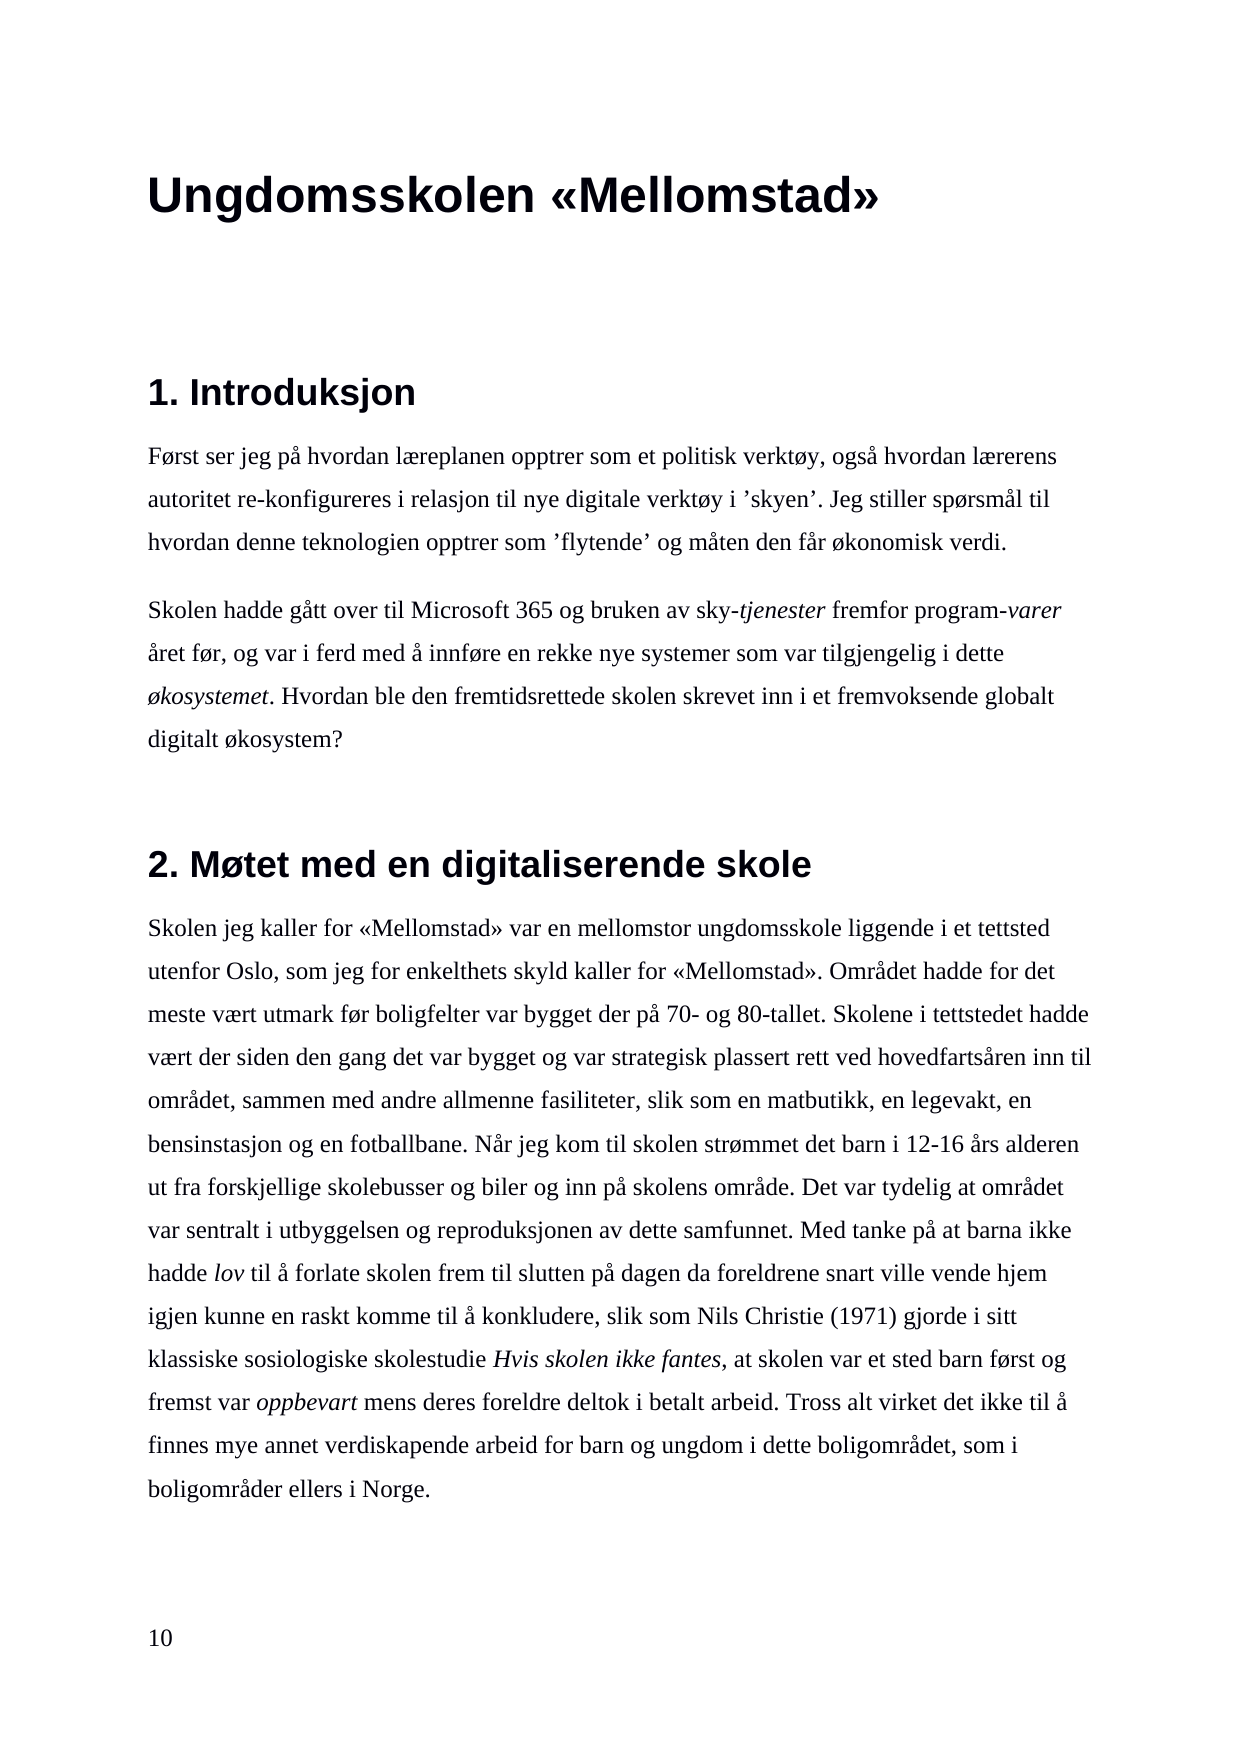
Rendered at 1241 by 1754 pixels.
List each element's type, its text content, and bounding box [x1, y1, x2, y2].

subtitle Ungdomsskolen «Mellomstad» [148, 165, 1092, 223]
text Skolen jeg kaller for «Mellomstad» var en mellomstor ungdomsskole liggende i et tettsted utenfor Oslo, som jeg for enkelthets skyld kaller for «Mellomstad». Området hadde for det meste vært utmark før boligfelter var bygget der på 70- og 80-tallet. Skolene i tettstedet hadde vært der siden den gang det var bygget og var strategisk plassert rett ved hovedfartsåren inn til området, sammen med andre allmenne fasiliteter, slik som en matbutikk, en legevakt, en bensinstasjon og en fotballbane. Når jeg kom til skolen strømmet det barn i 12-16 års alderen ut fra forskjellige skolebusser og biler og inn på skolens område. Det var tydelig at området var sentralt i utbyggelsen og reproduksjonen av dette samfunnet. Med tanke på at barna ikke hadde lov til å forlate skolen frem til slutten på dagen da foreldrene snart ville vende hjem igjen kunne en raskt komme til å konkludere, slik som Nils Christie (1971) gjorde i sitt klassiske sosiologiske skolestudie Hvis skolen ikke fantes, at skolen var et sted barn først og fremst var oppbevart mens deres foreldre deltok i betalt arbeid. Tross alt virket det ikke til å finnes mye annet verdiskapende arbeid for barn og ungdom i dette boligområdet, som i boligområder ellers i Norge. [148, 913, 1092, 1502]
subtitle 1. Introduksjon [148, 370, 1092, 413]
text Skolen hadde gått over til Microsoft 365 og bruken av sky-tjenester fremfor program-varer året før, og var i ferd med å innføre en rekke nye systemer som var tilgjengelig i dette økosystemet. Hvordan ble den fremtidsrettede skolen skrevet inn i et fremvoksende globalt digitalt økosystem? [148, 595, 1092, 753]
subtitle 2. Møtet med en digitaliserende skole [148, 843, 1092, 886]
text Først ser jeg på hvordan læreplanen opptrer som et politisk verktøy, også hvordan lærerens autoritet re-konfigureres i relasjon til nye digitale verktøy i ’skyen’. Jeg stiller spørsmål til hvordan denne teknologien opptrer som ’flytende’ og måten den får økonomisk verdi. [148, 441, 1092, 556]
